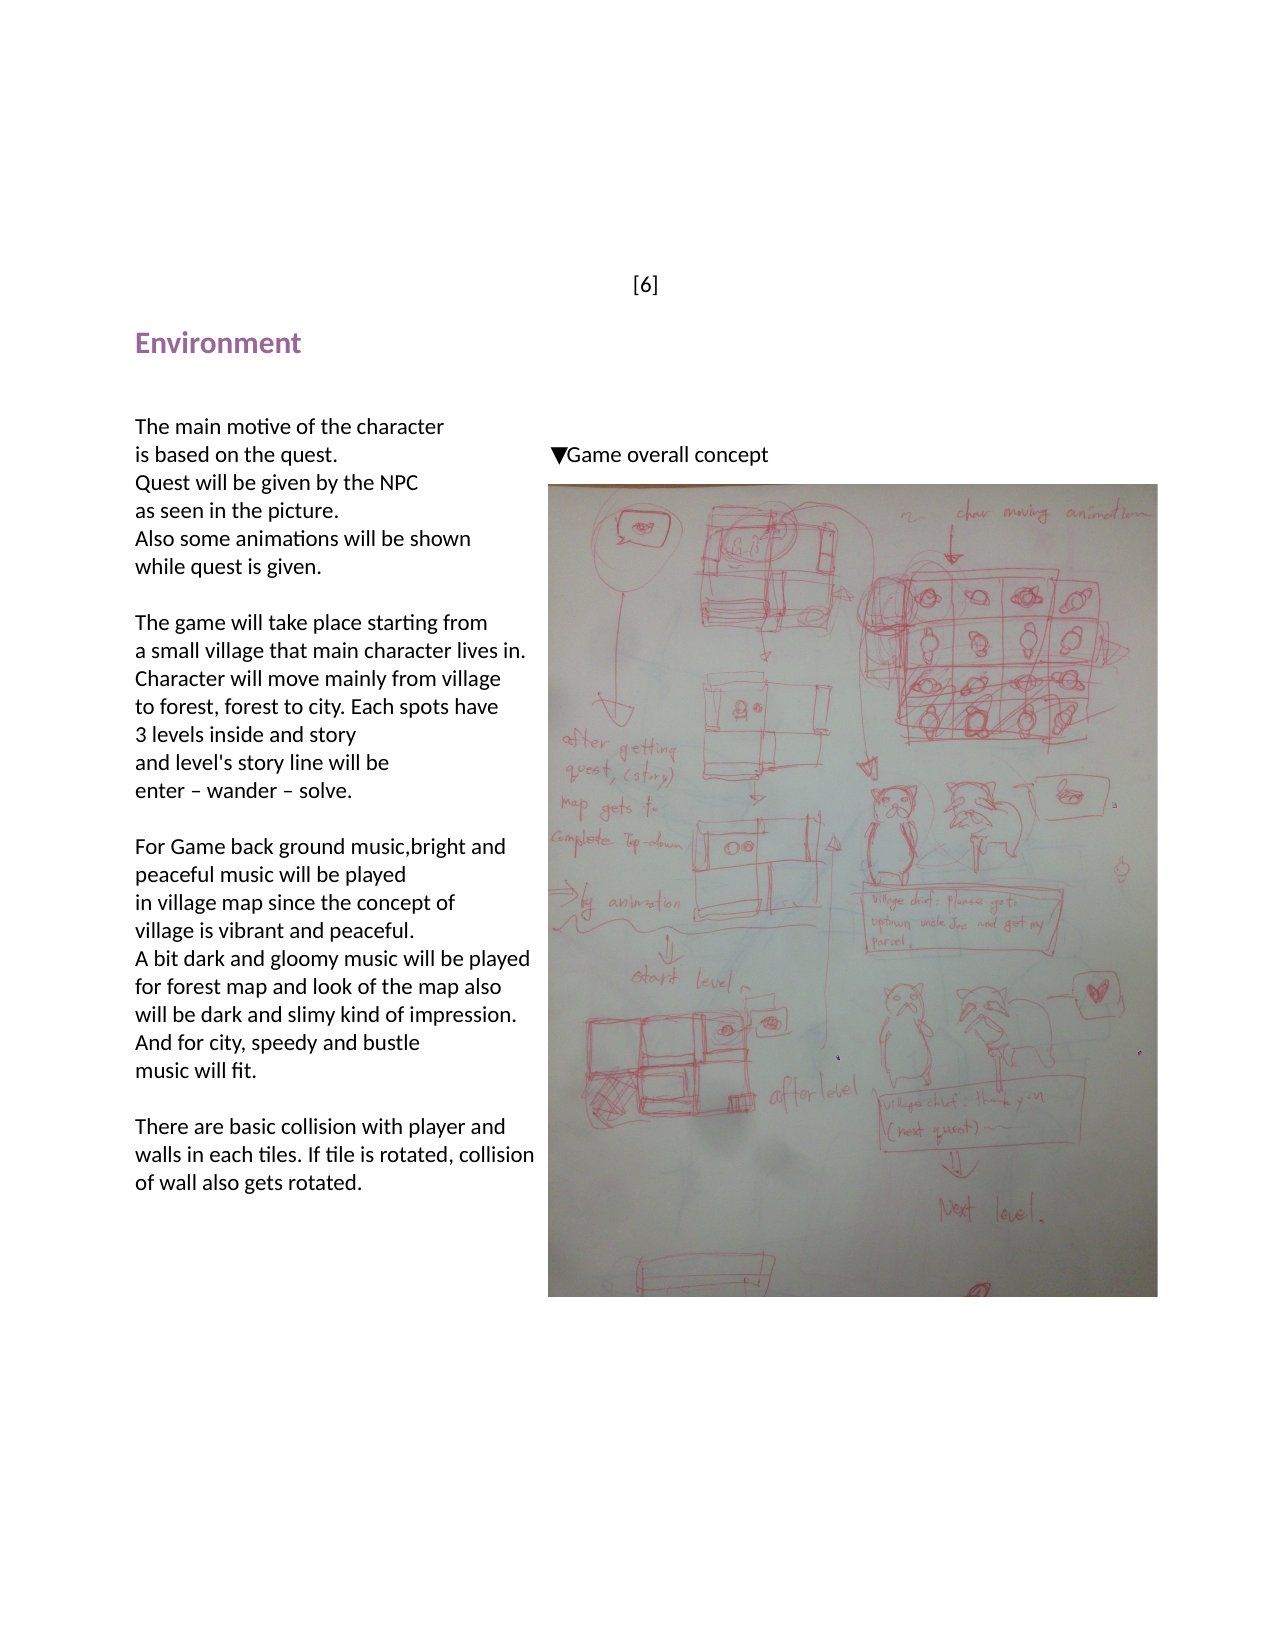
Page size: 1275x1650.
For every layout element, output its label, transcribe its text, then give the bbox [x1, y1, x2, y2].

text The game will take place starting from [135, 608, 548, 636]
text Character will move mainly from village [135, 664, 548, 692]
text in village map since the concept of [135, 888, 548, 916]
text a small village that main character lives in. [135, 636, 548, 664]
text will be dark and slimy kind of impression. [135, 1000, 548, 1028]
text is based on the quest. ▼Game overall concept [135, 440, 1156, 468]
text as seen in the picture. [135, 496, 548, 524]
subtitle Environment [135, 323, 1156, 361]
text to forest, forest to city. Each spots have [135, 692, 548, 720]
text Quest will be given by the NPC [135, 468, 1156, 496]
text And for city, speedy and bustle [135, 1028, 548, 1056]
text [5] [135, 270, 1156, 298]
text village is vibrant and peaceful. [135, 916, 548, 944]
text music will fit. [135, 1056, 548, 1084]
text walls in each tiles. If tile is rotated, collision [135, 1140, 548, 1168]
text For Game back ground music,bright and peaceful music will be played [135, 832, 548, 888]
text while quest is given. [135, 552, 548, 580]
text of wall also gets rotated. [135, 1168, 548, 1196]
text enter – wander – solve. [135, 776, 548, 804]
text and level's story line will be [135, 748, 548, 776]
text A bit dark and gloomy music will be played [135, 944, 548, 972]
text for forest map and look of the map also [135, 972, 548, 1000]
text Also some animations will be shown [135, 524, 548, 552]
text 3 levels inside and story [135, 720, 548, 748]
text The main motive of the character [135, 412, 1156, 440]
text There are basic collision with player and [135, 1112, 548, 1140]
